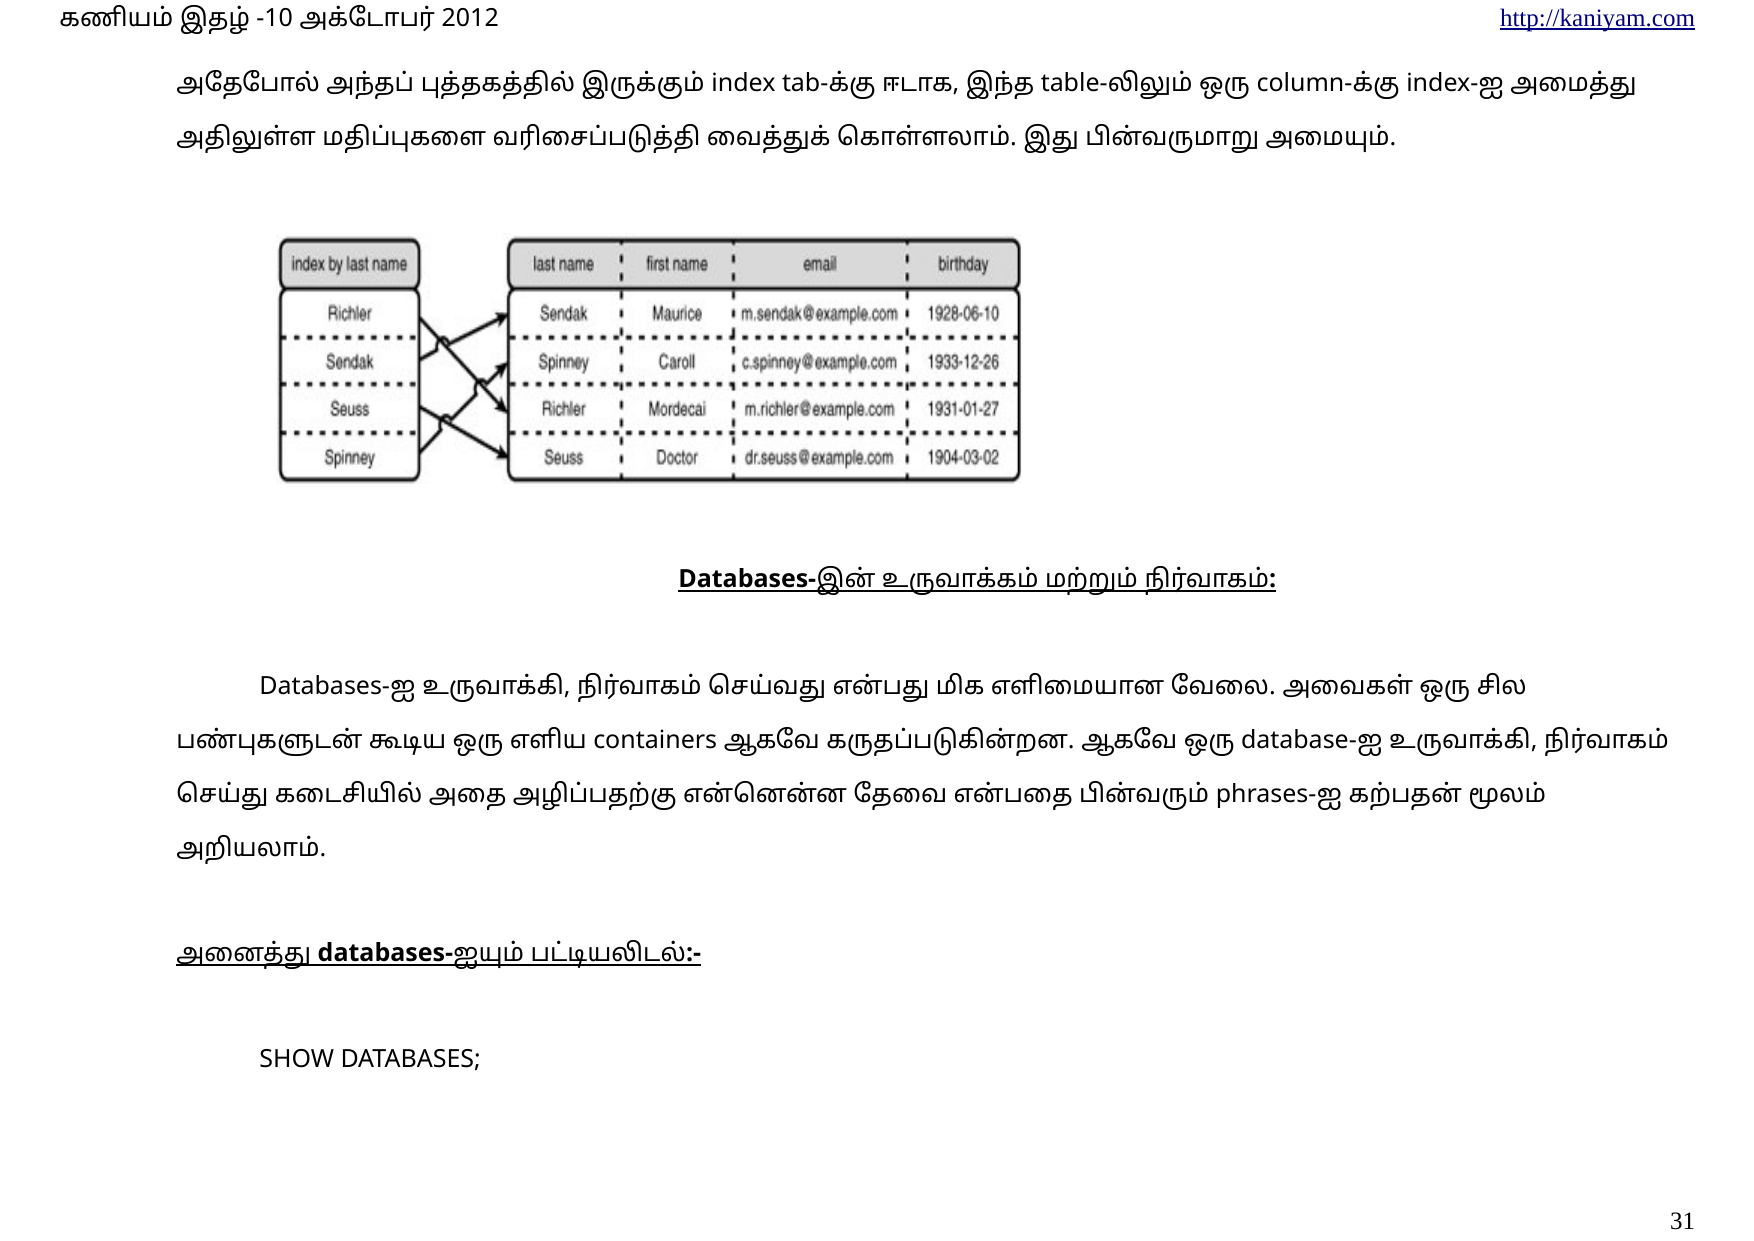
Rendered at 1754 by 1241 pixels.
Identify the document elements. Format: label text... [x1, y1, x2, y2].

text SHOW DATABASES; [176, 1041, 1695, 1075]
text அதேபோல் அந்தப் புத்தகத்தில் இருக்கும் index tab-க்கு ஈடாக, இந்த table-லிலும் ஒரு column-க்கு index-ஐ அமைத்து அதிலுள்ள மதிப்புகளை வரிசைப்படுத்தி வைத்துக் கொள்ளலாம். இது பின்வருமாறு அமையும். [176, 64, 1695, 155]
text Databases-ஐ உருவாக்கி, நிர்வாகம் செய்வது என்பது மிக எளிமையான வேலை. அவைகள் ஒரு சில பண்புகளுடன் கூடிய ஒரு எளிய containers ஆகவே கருதப்படுகின்றன. ஆகவே ஒரு database-ஐ உருவாக்கி, நிர்வாகம் செய்து கடைசியில் அதை அழிப்பதற்கு என்னென்ன தேவை என்பதை பின்வரும் phrases-ஐ கற்பதன் மூலம் அறியலாம். அனைத்து databases-ஐயும் பட்டியலிடல்:- [176, 667, 1695, 971]
text Databases-இன் உருவாக்கம் மற்றும் நிர்வாகம்: [176, 561, 1695, 598]
